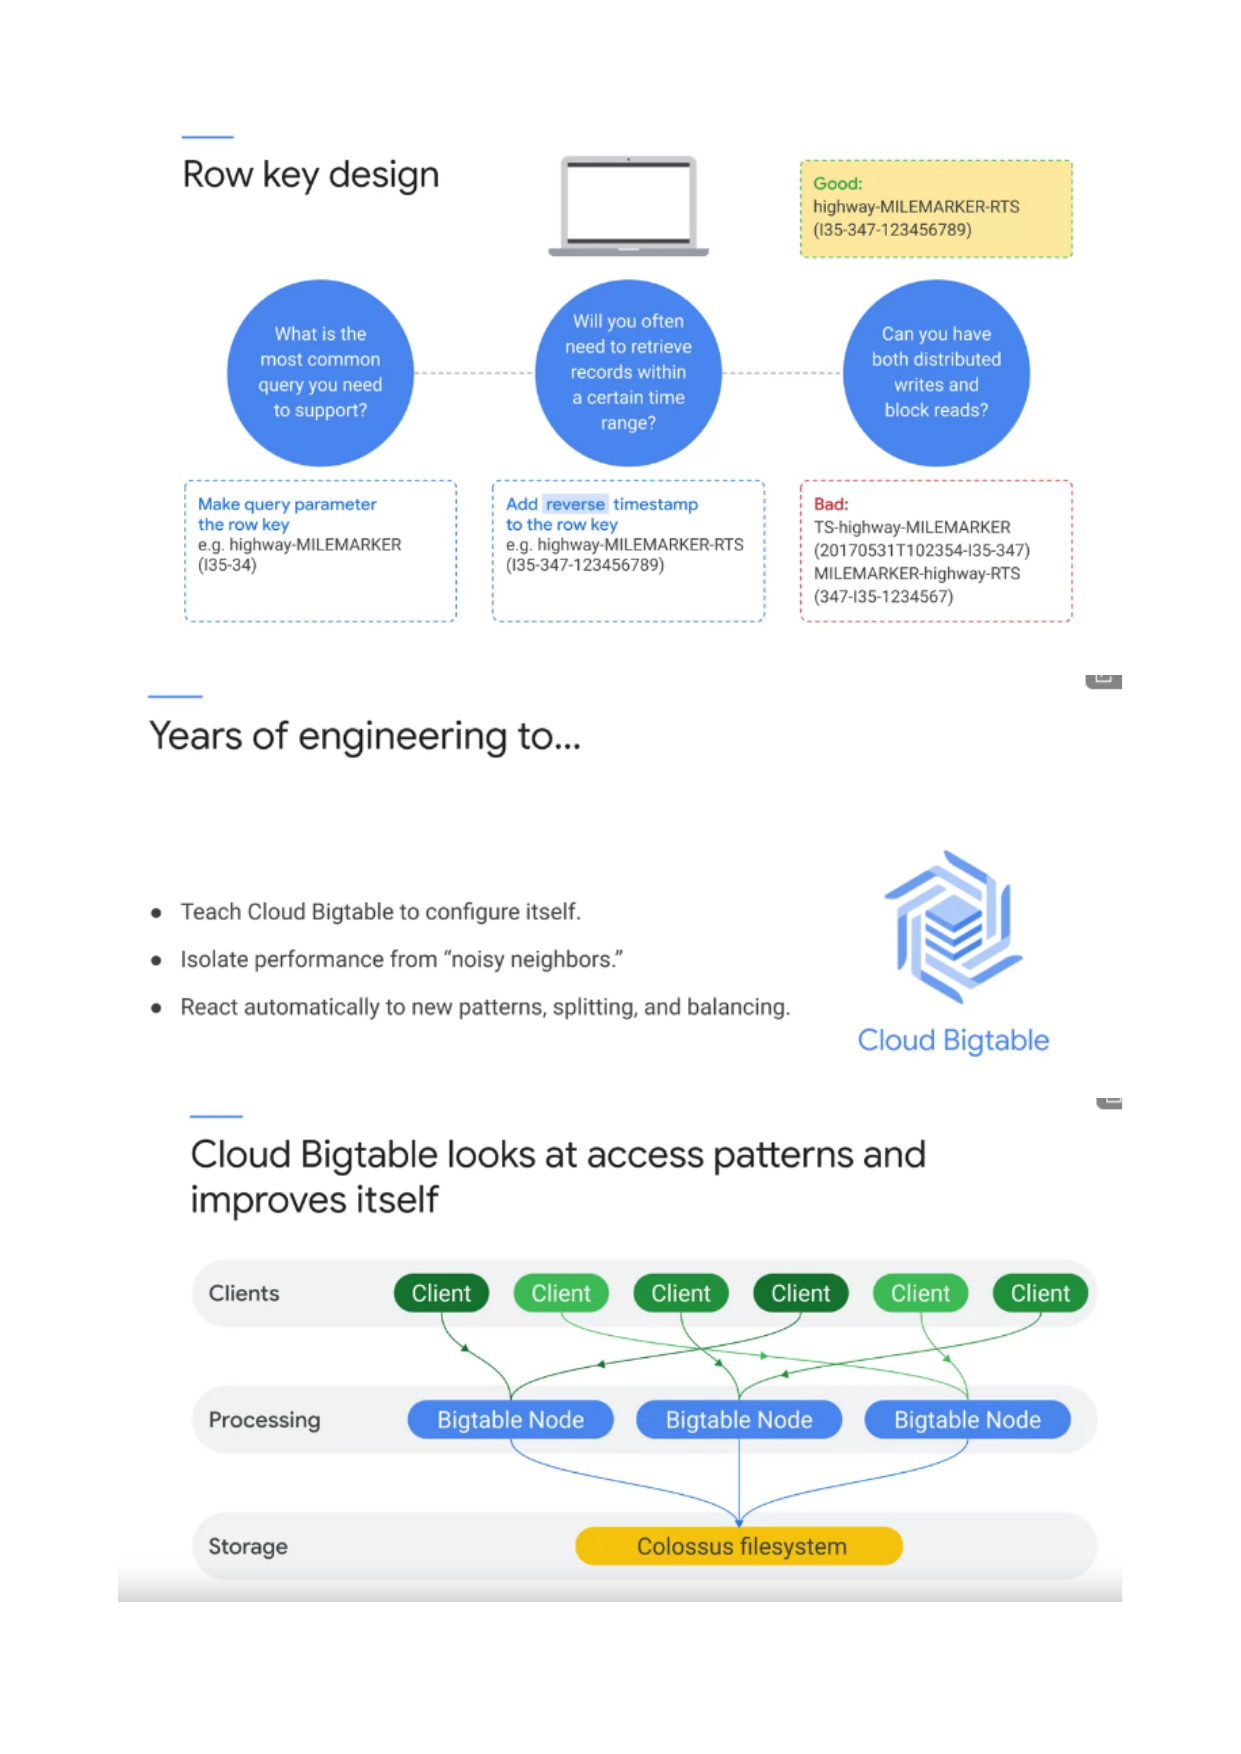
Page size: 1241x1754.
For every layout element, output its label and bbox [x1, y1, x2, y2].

picture [118, 675, 1123, 1070]
picture [118, 1098, 1123, 1602]
picture [118, 118, 1123, 647]
